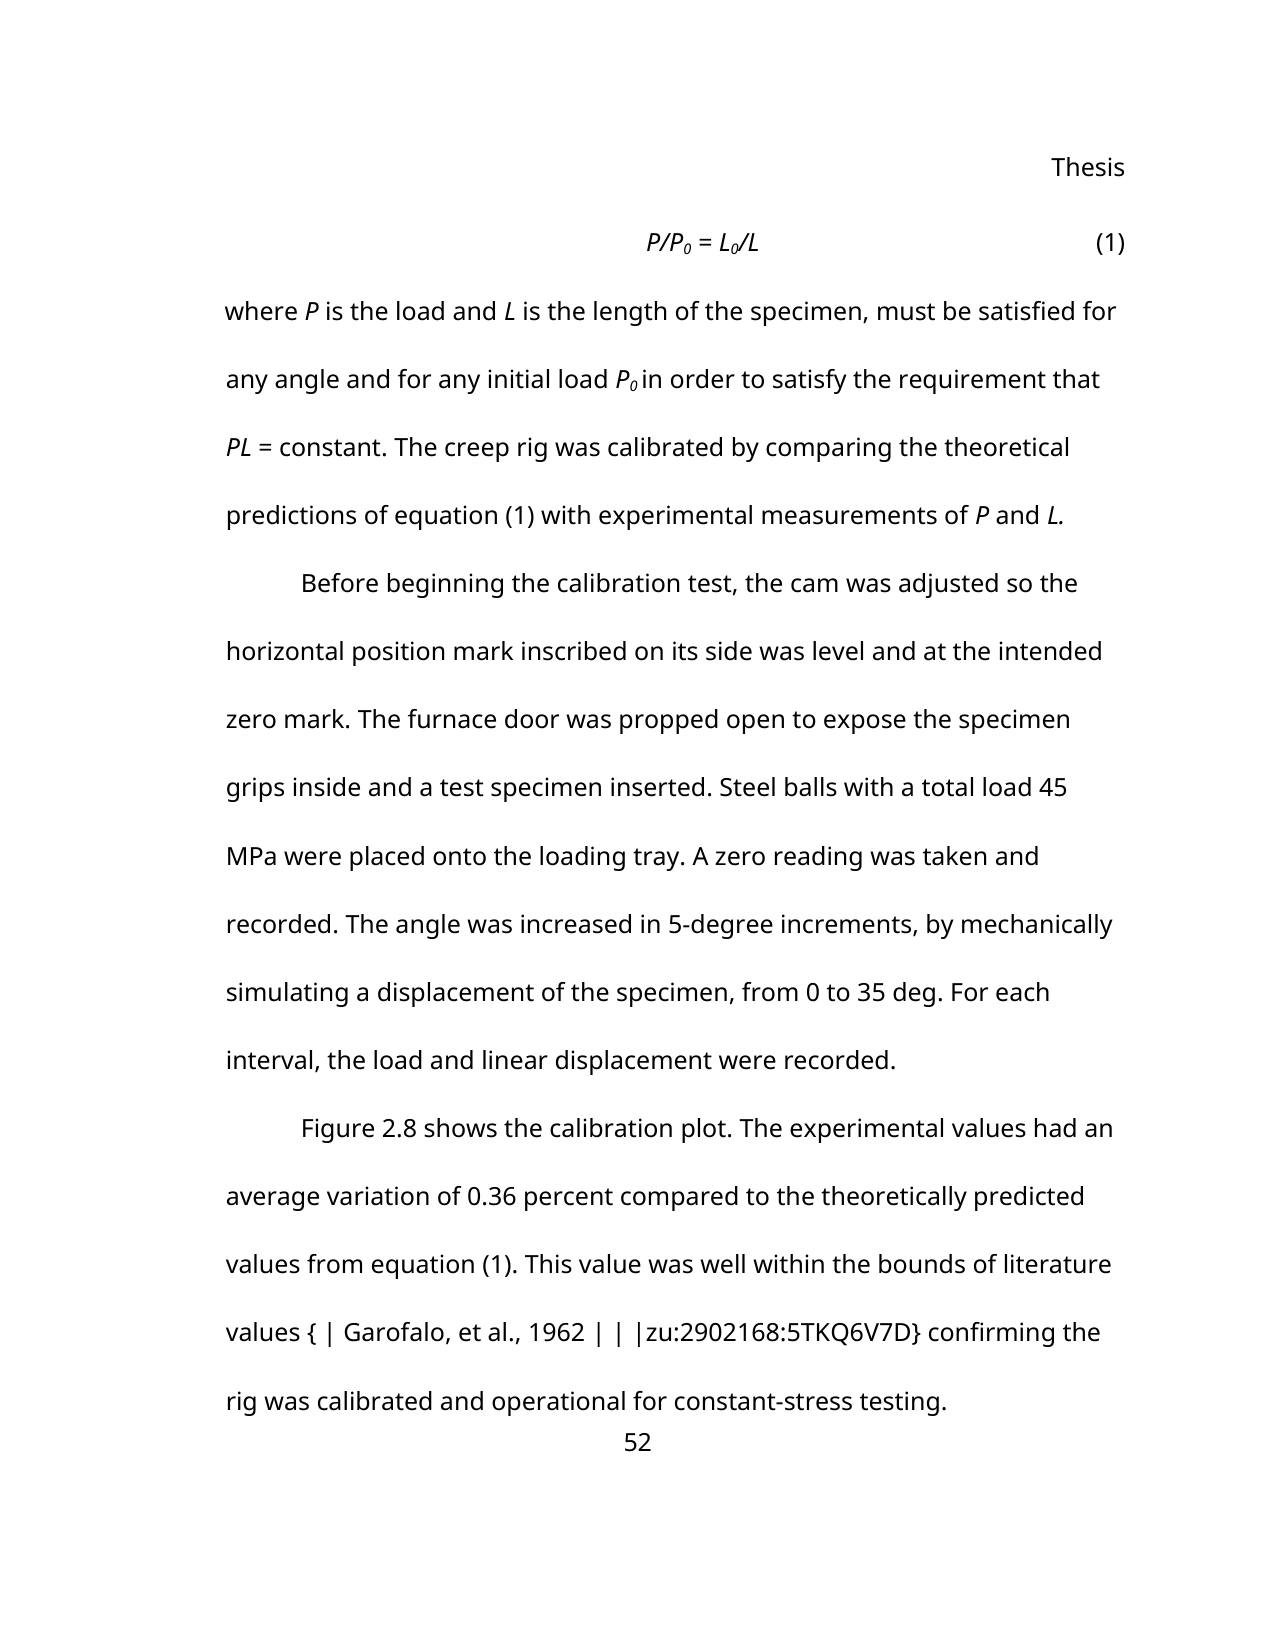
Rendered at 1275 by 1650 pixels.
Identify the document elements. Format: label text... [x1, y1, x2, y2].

text Before beginning the calibration test, the cam was adjusted so the horizontal position mark inscribed on its side was level and at the intended zero mark. The furnace door was propped open to expose the specimen grips inside and a test specimen inserted. Steel balls with a total load 45 MPa were placed onto the loading tray. A zero reading was taken and recorded. The angle was increased in 5-degree increments, by mechanically simulating a displacement of the specimen, from 0 to 35 deg. For each interval, the load and linear displacement were recorded. [224, 566, 1125, 1077]
text Figure 2.8 shows the calibration plot. The experimental values had an average variation of 0.36 percent compared to the theoretically predicted values from equation (1). This value was well within the bounds of literature values { | Garofalo, et al., 1962 | | |zu:2902168:5TKQ6V7D} confirming the rig was calibrated and operational for constant-stress testing. [224, 1111, 1125, 1417]
text P/P0 = L0/L (1) [224, 225, 1125, 259]
text where P is the load and L is the length of the specimen, must be satisfied for any angle and for any initial load P0 in order to satisfy the requirement that PL = constant. The creep rig was calibrated by comparing the theoretical predictions of equation (1) with experimental measurements of P and L. [224, 293, 1125, 532]
